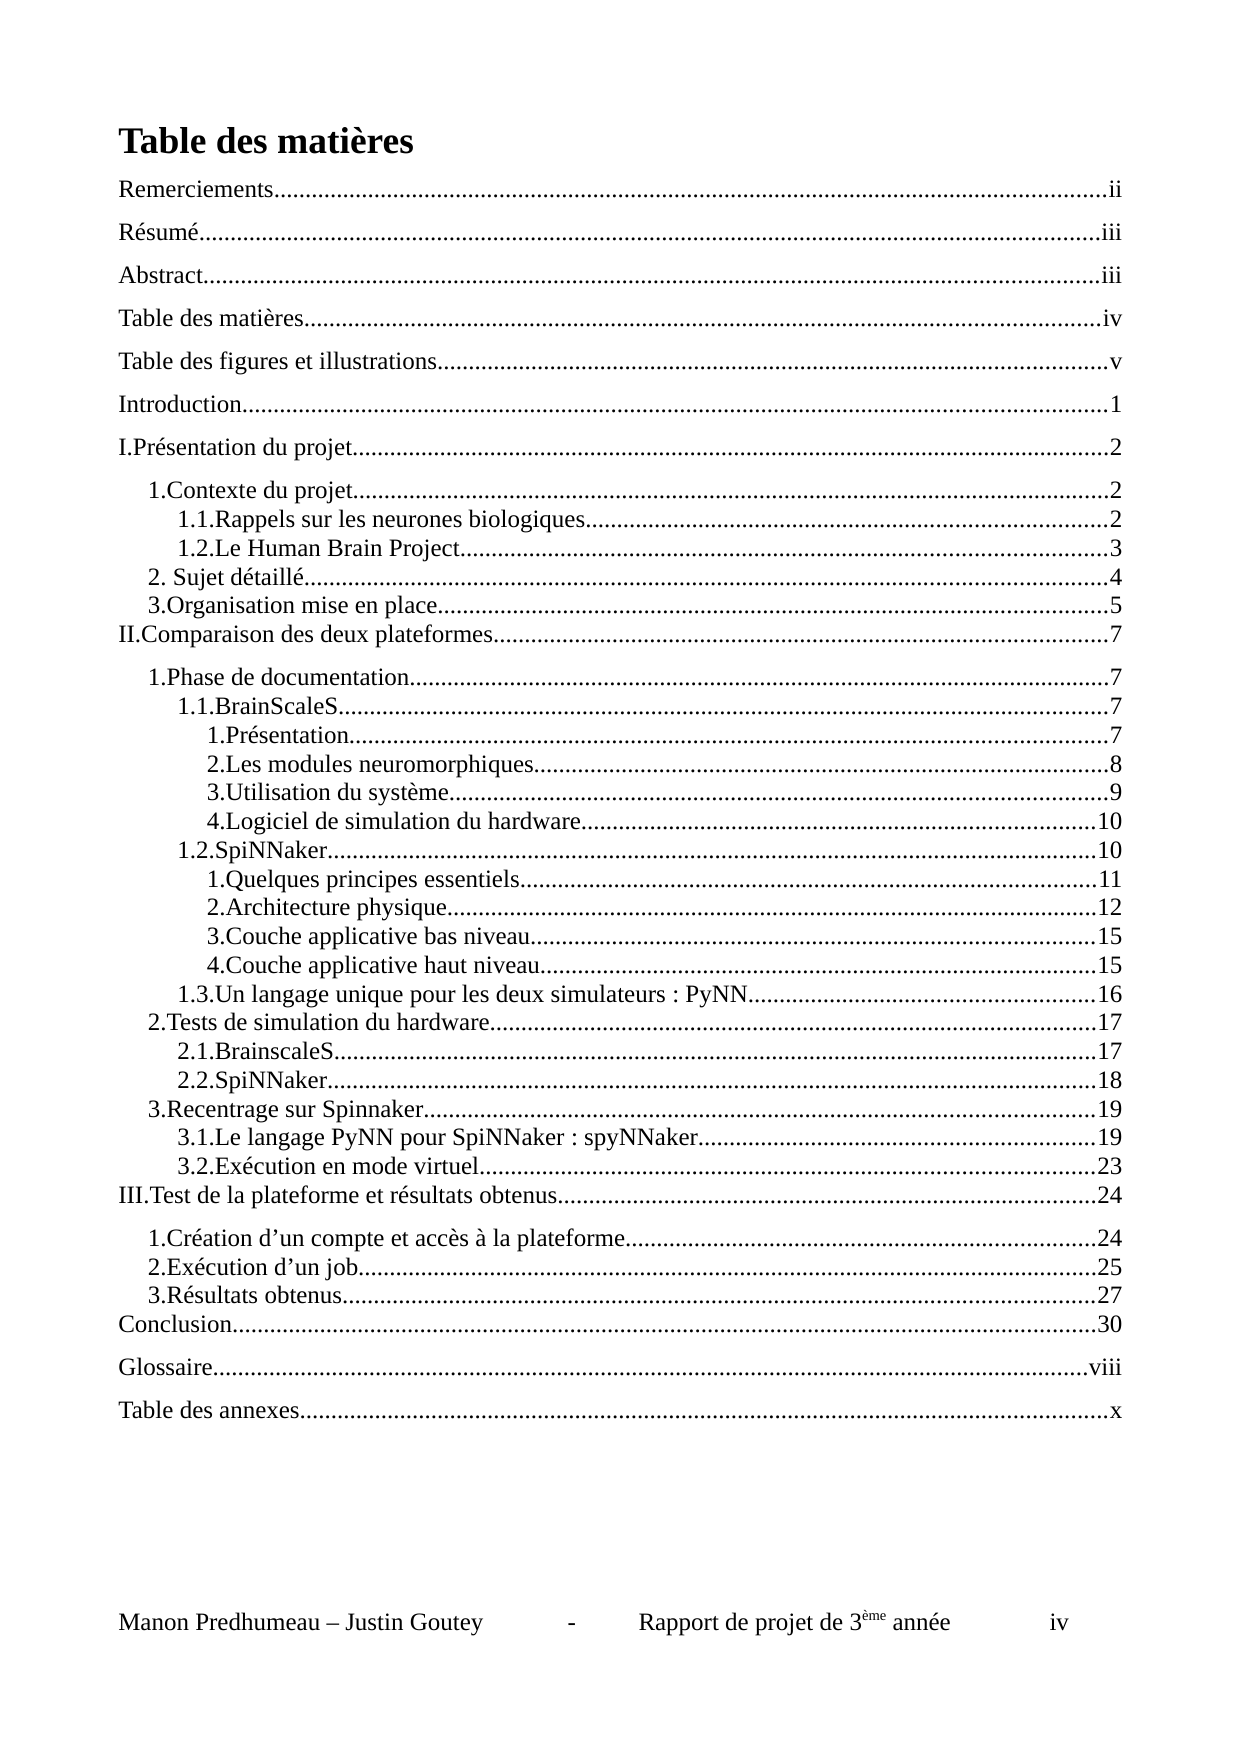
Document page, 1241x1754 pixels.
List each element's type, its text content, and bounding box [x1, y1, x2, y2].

text 2. Sujet détaillé 4 [148, 562, 1122, 591]
text Table des figures et illustrations v [118, 346, 1122, 375]
text 1.Présentation 7 [207, 720, 1122, 749]
text 2.Les modules neuromorphiques 8 [207, 749, 1122, 777]
text 1.2.SpiNNaker 10 [177, 835, 1122, 864]
text 3.Résultats obtenus 27 [148, 1281, 1122, 1309]
text 4.Logiciel de simulation du hardware 10 [207, 806, 1122, 835]
text I.Présentation du projet 2 [118, 432, 1122, 461]
text Table des matières iv [118, 303, 1122, 332]
text 1.2.Le Human Brain Project 3 [177, 533, 1122, 562]
text 1.Phase de documentation 7 [148, 662, 1122, 691]
text 3.1.Le langage PyNN pour SpiNNaker : spyNNaker 19 [177, 1122, 1122, 1151]
text 1.1.Rappels sur les neurones biologiques 2 [177, 504, 1122, 533]
text 3.Utilisation du système 9 [207, 777, 1122, 806]
text Table des annexes x [118, 1396, 1122, 1424]
text 2.Architecture physique 12 [207, 892, 1122, 921]
text 1.Création d’un compte et accès à la plateforme 24 [148, 1223, 1122, 1252]
text 1.Quelques principes essentiels 11 [207, 864, 1122, 892]
text 4.Couche applicative haut niveau 15 [207, 950, 1122, 979]
text Glossaire viii [118, 1352, 1122, 1381]
text Abstract iii [118, 260, 1122, 289]
text 2.1.BrainscaleS 17 [177, 1036, 1122, 1065]
text 1.3.Un langage unique pour les deux simulateurs : PyNN 16 [177, 979, 1122, 1007]
text 3.Couche applicative bas niveau 15 [207, 921, 1122, 950]
text Introduction 1 [118, 389, 1122, 418]
text 1.Contexte du projet 2 [148, 476, 1122, 504]
text 3.2.Exécution en mode virtuel 23 [177, 1151, 1122, 1180]
text 2.Tests de simulation du hardware 17 [148, 1007, 1122, 1036]
text Résumé iii [118, 217, 1122, 246]
subtitle Table des matières [118, 118, 1122, 161]
text 3.Recentrage sur Spinnaker 19 [148, 1094, 1122, 1122]
text II.Comparaison des deux plateformes 7 [118, 619, 1122, 648]
text 1.1.BrainScaleS 7 [177, 691, 1122, 720]
text 2.2.SpiNNaker 18 [177, 1065, 1122, 1094]
text 2.Exécution d’un job 25 [148, 1252, 1122, 1281]
text Remerciements ii [118, 174, 1122, 202]
text III.Test de la plateforme et résultats obtenus 24 [118, 1180, 1122, 1209]
text Conclusion 30 [118, 1309, 1122, 1338]
text 3.Organisation mise en place 5 [148, 591, 1122, 619]
